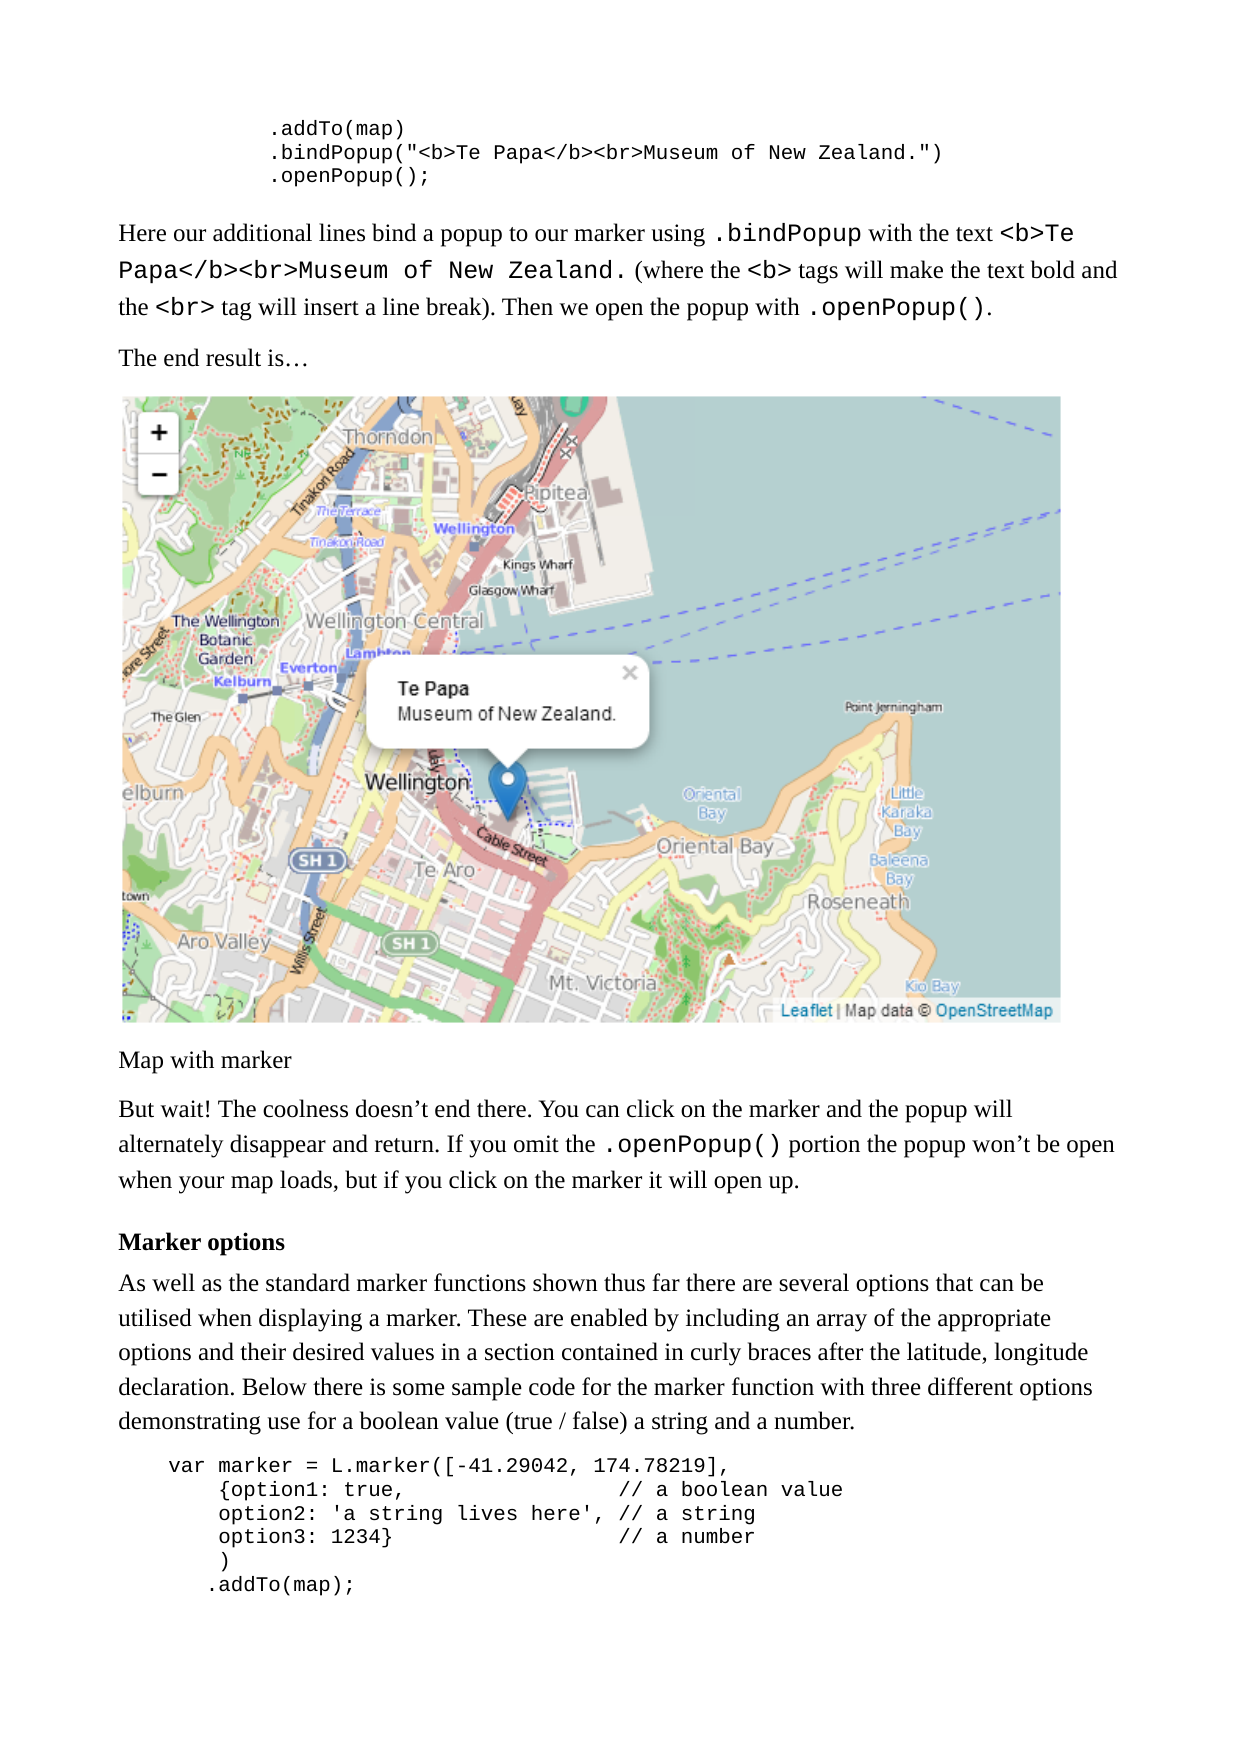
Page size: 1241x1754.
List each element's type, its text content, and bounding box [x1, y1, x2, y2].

picture [118, 392, 1064, 1026]
text Map with marker [118, 1045, 1122, 1074]
text .openPopup(); [118, 165, 1122, 189]
subtitle Marker options [118, 1227, 1122, 1256]
text As well as the standard marker functions shown thus far there are several options that can be utilised when displaying a marker. These are enabled by including an array of the appropriate options and their desired values in a section contained in curly braces after the latitude, longitude declaration. Below there is some sample code for the marker function with three different options demonstrating use for a boolean value (true / false) a string and a number. [118, 1268, 1122, 1435]
text option2: 'a string lives here', // a string [118, 1503, 1122, 1526]
text option3: 1234} // a number [118, 1526, 1122, 1550]
text .bindPopup("<b>Te Papa</b><br>Museum of New Zealand.") [118, 142, 1122, 165]
text But wait! The coolness doesn’t end there. You can click on the marker and the popup will alternately disappear and return. If you omit the .openPopup() portion the popup won’t be open when your map loads, but if you click on the marker it will open up. [118, 1094, 1122, 1194]
text var marker = L.marker([-41.29042, 174.78219], [118, 1455, 1122, 1479]
text .addTo(map); [118, 1573, 1122, 1597]
text .addTo(map) [118, 118, 1122, 142]
text {option1: true, // a boolean value [118, 1479, 1122, 1503]
text The end result is… [118, 343, 1122, 372]
text Here our additional lines bind a popup to our marker using .bindPopup with the text <b>Te Papa</b><br>Museum of New Zealand. (where the <b> tags will make the text bold and the <br> tag will insert a line break). Then we open the popup with .openPopup(). [118, 218, 1122, 322]
text ) [118, 1550, 1122, 1573]
